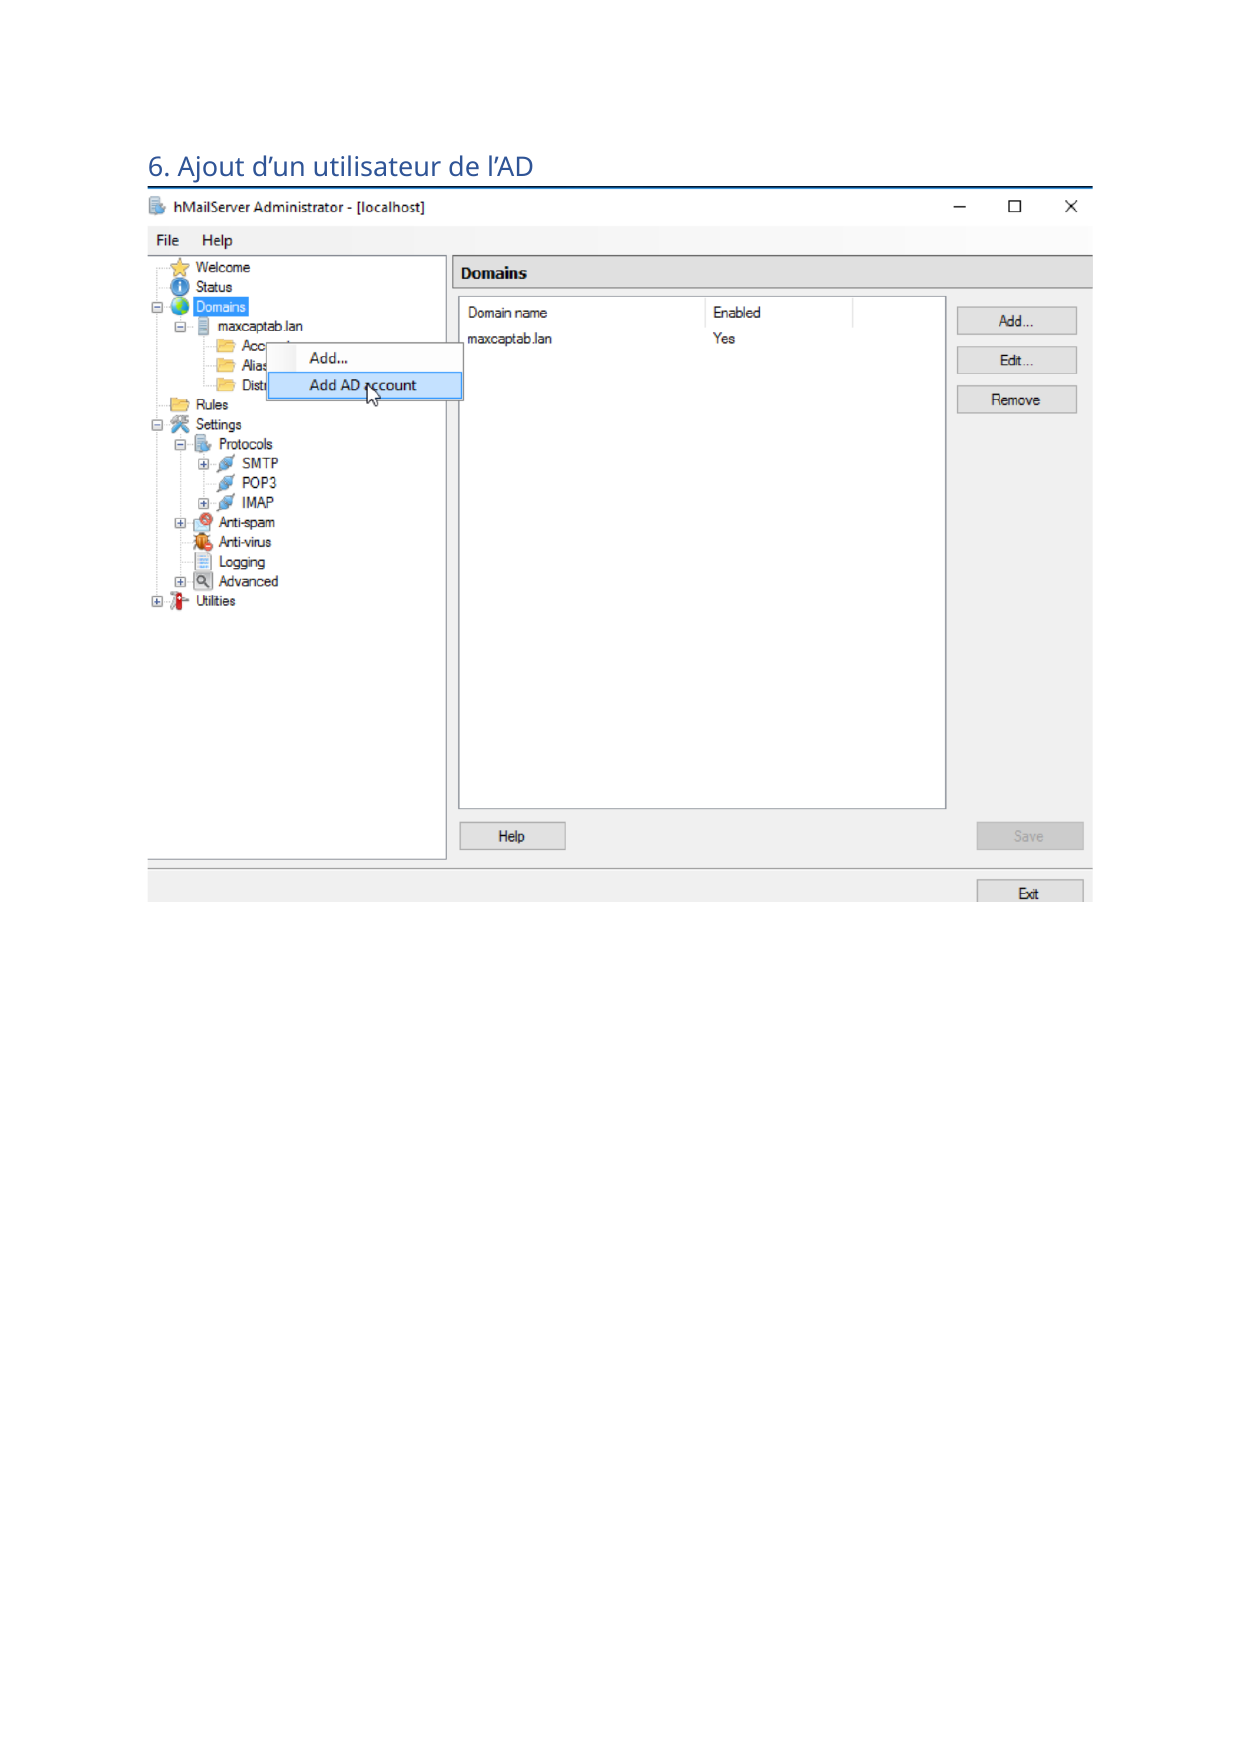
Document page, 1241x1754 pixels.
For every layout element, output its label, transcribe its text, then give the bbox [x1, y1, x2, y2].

subtitle 6. Ajout d’un utilisateur de l’AD [148, 148, 1093, 184]
